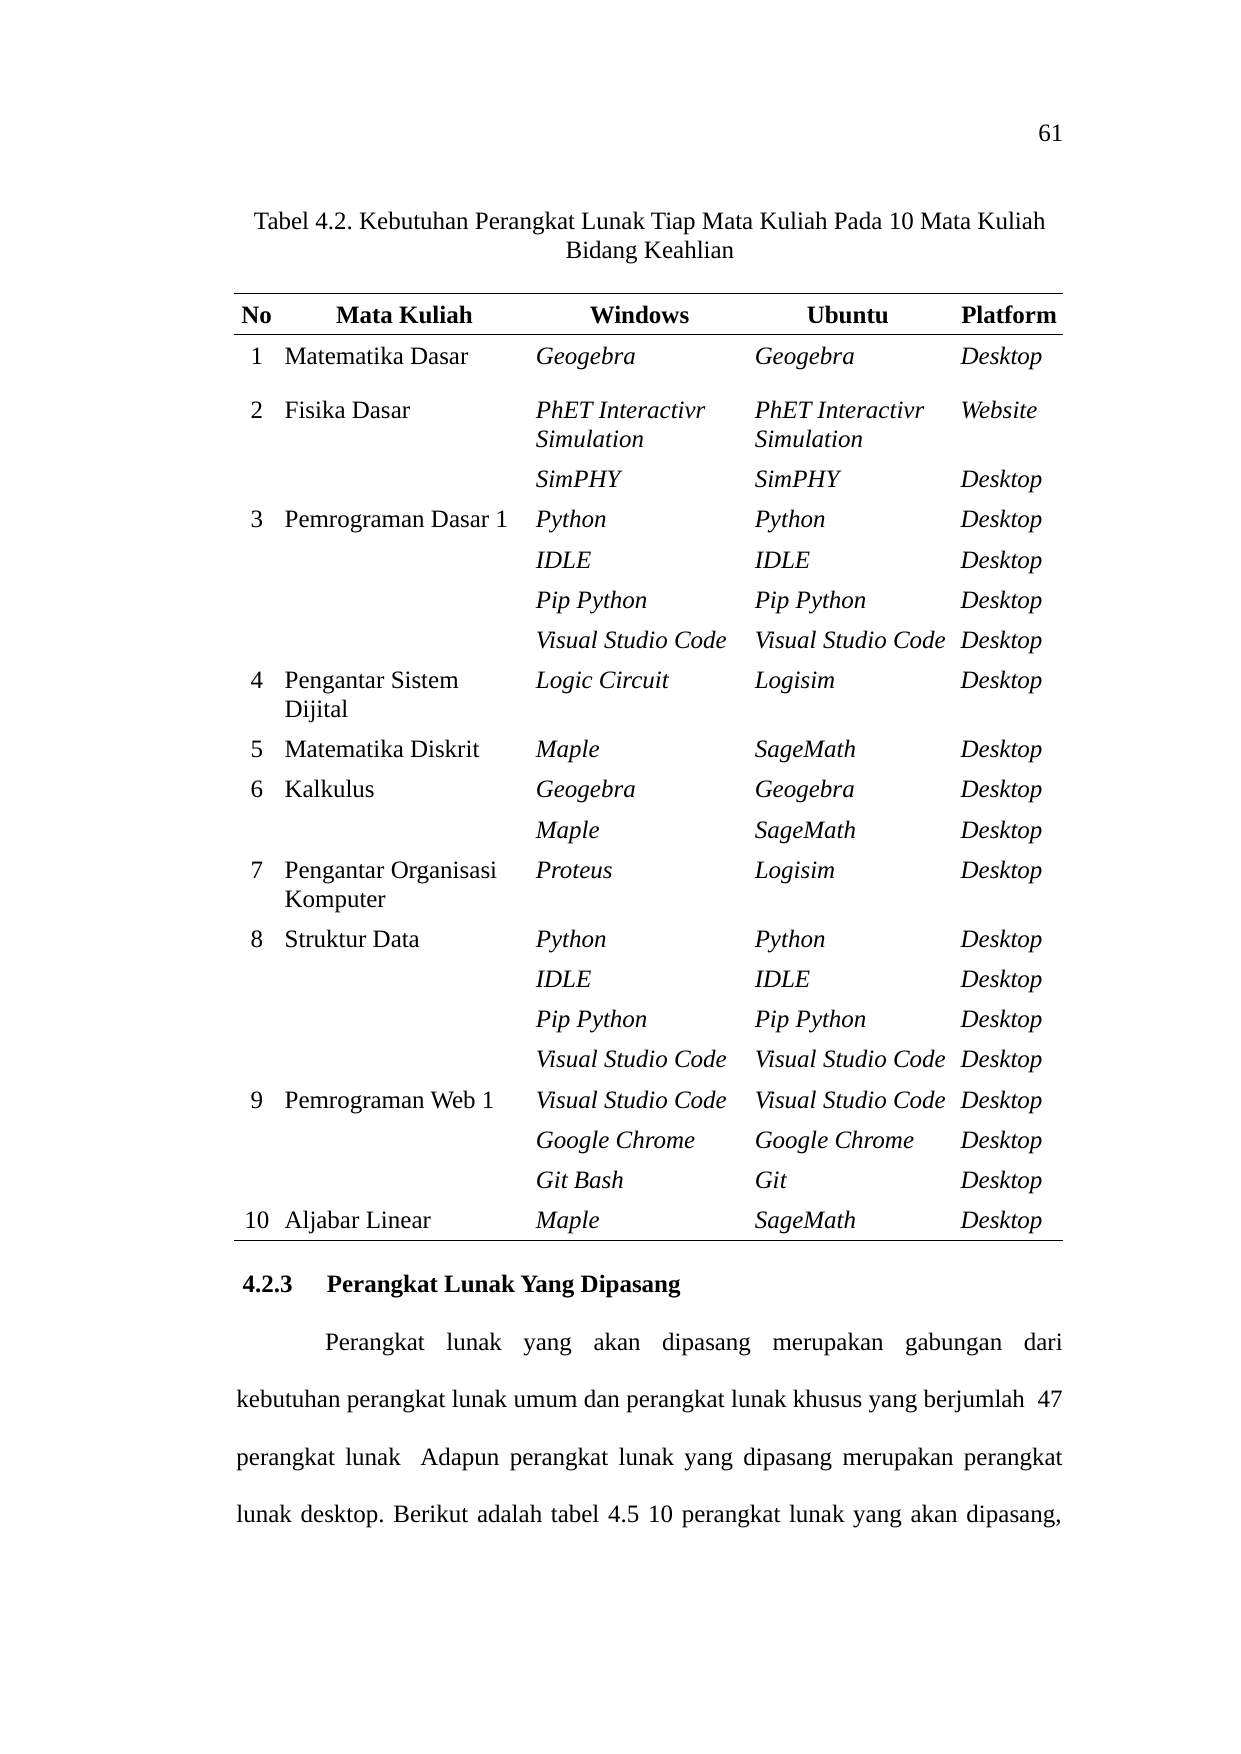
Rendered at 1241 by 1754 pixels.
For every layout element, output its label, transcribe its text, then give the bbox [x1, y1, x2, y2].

table_cell Fisika Dasar [279, 390, 530, 499]
table_cell Desktop [955, 999, 1063, 1039]
table_cell SageMath [749, 809, 954, 849]
table_cell Visual Studio Code [530, 620, 749, 660]
table_cell Pemrograman Web 1 [279, 1079, 530, 1200]
table_cell 2 [234, 390, 279, 499]
table_cell Logisim [749, 849, 954, 918]
table_cell Desktop [955, 579, 1063, 619]
table_cell Logic Circuit [530, 660, 749, 729]
table_header Platform [955, 294, 1063, 334]
table_cell Desktop [955, 1119, 1063, 1159]
table_cell Python [530, 499, 749, 539]
table_cell Python [530, 918, 749, 958]
table_cell Pip Python [530, 579, 749, 619]
table_cell Git Bash [530, 1160, 749, 1200]
table_cell Desktop [955, 1160, 1063, 1200]
table_cell IDLE [749, 539, 954, 579]
table_cell Desktop [955, 459, 1063, 499]
table_cell SimPHY [749, 459, 954, 499]
table_cell Git [749, 1160, 954, 1200]
table_header Windows [530, 294, 749, 334]
table_cell 9 [234, 1079, 279, 1200]
table_cell Desktop [955, 849, 1063, 918]
table_cell Desktop [955, 1079, 1063, 1119]
table_cell Maple [530, 809, 749, 849]
table_cell Maple [530, 729, 749, 769]
table_cell SimPHY [530, 459, 749, 499]
table_cell 7 [234, 849, 279, 918]
table_cell 8 [234, 918, 279, 1079]
table_cell 10 [234, 1200, 279, 1240]
table_cell PhET Interactivr Simulation [749, 390, 954, 459]
table_cell Geogebra [749, 769, 954, 809]
table_cell 1 [234, 335, 279, 390]
table_cell Google Chrome [749, 1119, 954, 1159]
table_cell Struktur Data [279, 918, 530, 1079]
table_cell Desktop [955, 729, 1063, 769]
table_cell Website [955, 390, 1063, 459]
table_cell Pengantar Sistem Dijital [279, 660, 530, 729]
table_cell Pip Python [749, 999, 954, 1039]
table_cell Visual Studio Code [530, 1079, 749, 1119]
table_cell IDLE [749, 959, 954, 999]
table_cell Desktop [955, 335, 1063, 390]
table_cell Matematika Dasar [279, 335, 530, 390]
table_cell 6 [234, 769, 279, 849]
table_cell Pemrograman Dasar 1 [279, 499, 530, 660]
table_cell Python [749, 918, 954, 958]
table_header Ubuntu [749, 294, 954, 334]
table_cell Desktop [955, 959, 1063, 999]
table_cell Geogebra [749, 335, 954, 390]
table_cell Visual Studio Code [749, 1039, 954, 1079]
table_cell Aljabar Linear [279, 1200, 530, 1240]
table_cell IDLE [530, 959, 749, 999]
table_cell Desktop [955, 539, 1063, 579]
table_cell Matematika Diskrit [279, 729, 530, 769]
table_cell IDLE [530, 539, 749, 579]
table_cell SageMath [749, 729, 954, 769]
table_cell Desktop [955, 769, 1063, 809]
table_cell Desktop [955, 918, 1063, 958]
table_cell Google Chrome [530, 1119, 749, 1159]
table_cell PhET Interactivr Simulation [530, 390, 749, 459]
subtitle Perangkat Lunak yang Dipasang [236, 1269, 1063, 1298]
table_cell 4 [234, 660, 279, 729]
table_cell Python [749, 499, 954, 539]
table_header Mata Kuliah [279, 294, 530, 334]
table_cell Pengantar Organisasi Komputer [279, 849, 530, 918]
table_cell Pip Python [749, 579, 954, 619]
text Perangkat lunak yang akan dipasang merupakan gabungan dari kebutuhan perangkat lunak umum dan perangkat lunak khusus yang berjumlah 47 perangkat lunak Adapun perangkat lunak yang dipasang merupakan perangkat lunak desktop. Berikut adalah tabel 4.5 10 perangkat lunak yang akan dipasang, [236, 1327, 1063, 1528]
table_cell Geogebra [530, 335, 749, 390]
table_cell SageMath [749, 1200, 954, 1240]
table_cell Desktop [955, 1039, 1063, 1079]
table_cell Kalkulus [279, 769, 530, 849]
table_cell Maple [530, 1200, 749, 1240]
table_cell 3 [234, 499, 279, 660]
table_cell Geogebra [530, 769, 749, 809]
table_cell 5 [234, 729, 279, 769]
text Tabel 4.2. Kebutuhan perangkat lunak tiap mata kuliah pada 10 mata kuliah bidang keahlian [236, 206, 1063, 263]
table_cell Desktop [955, 620, 1063, 660]
table_cell Desktop [955, 809, 1063, 849]
table_cell Proteus [530, 849, 749, 918]
table_cell Visual Studio Code [749, 620, 954, 660]
table_header No [234, 294, 279, 334]
table_cell Desktop [955, 660, 1063, 729]
table_cell Visual Studio Code [749, 1079, 954, 1119]
table_cell Visual Studio Code [530, 1039, 749, 1079]
table_cell Pip Python [530, 999, 749, 1039]
table_cell Desktop [955, 499, 1063, 539]
table_cell Desktop [955, 1200, 1063, 1240]
table_cell Logisim [749, 660, 954, 729]
